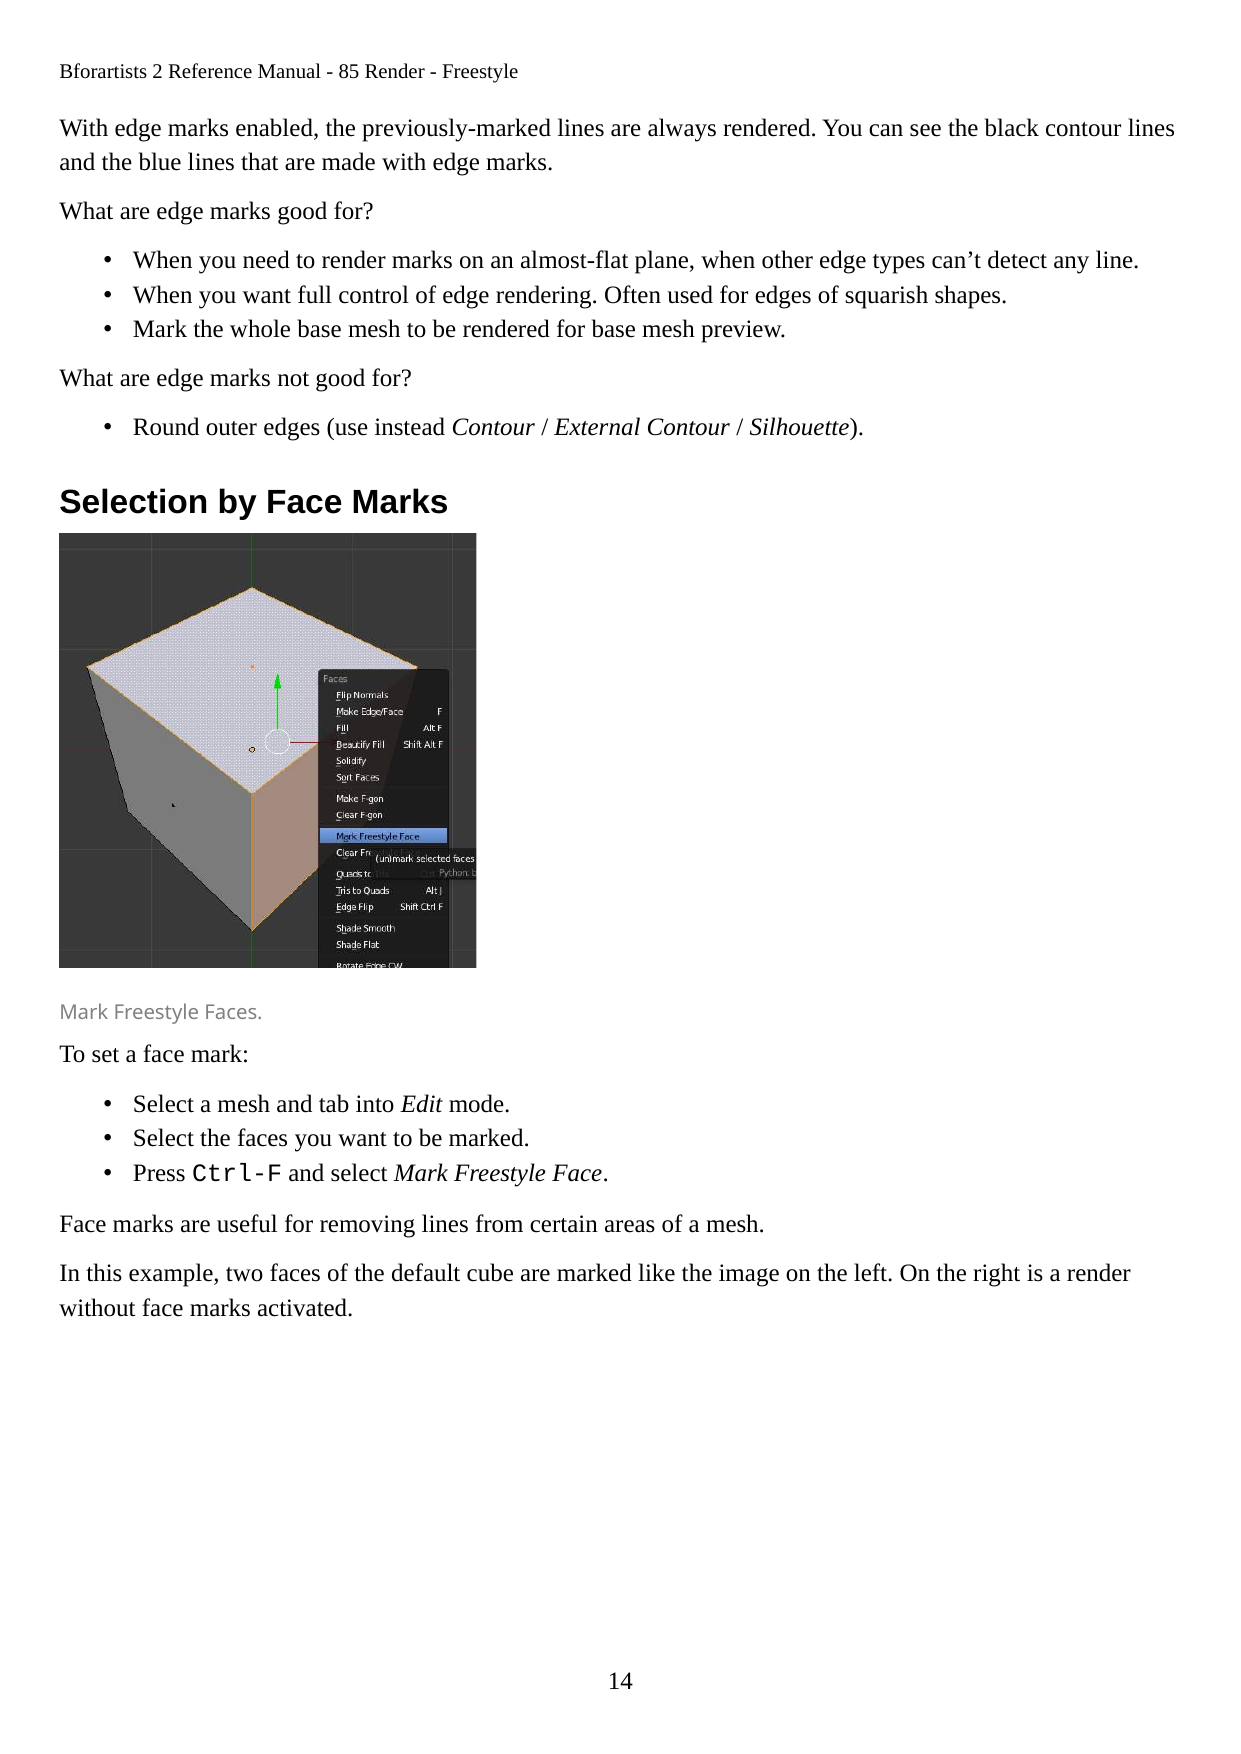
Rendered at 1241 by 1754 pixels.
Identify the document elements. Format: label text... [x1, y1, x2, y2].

text To set a face mark: [59, 1039, 1181, 1068]
list Select a mesh and tab into Edit mode. [103, 1089, 1181, 1117]
list When you need to render marks on an almost-flat plane, when other edge types can’t detect any line. [103, 245, 1181, 274]
text What are edge marks good for? [59, 196, 1181, 225]
text What are edge marks not good for? [59, 363, 1181, 392]
text Face marks are useful for removing lines from certain areas of a mesh. [59, 1209, 1181, 1238]
list Press Ctrl-F and select Mark Freestyle Face. [103, 1158, 1181, 1188]
text Mark Freestyle Faces. [59, 994, 1181, 1025]
list Round outer edges (use instead Contour / External Contour / Silhouette). [103, 412, 1181, 441]
text In this example, two faces of the default cube are marked like the image on the left. On the right is a render without face marks activated. [59, 1258, 1181, 1321]
list Select the faces you want to be marked. [103, 1123, 1181, 1152]
subtitle Selection by Face Marks [59, 482, 1181, 521]
text With edge marks enabled, the previously-marked lines are always rendered. You can see the black contour lines and the blue lines that are made with edge marks. [59, 113, 1181, 176]
list When you want full control of edge rendering. Often used for edges of squarish shapes. [103, 280, 1181, 308]
picture [59, 533, 477, 968]
list Mark the whole base mesh to be rendered for base mesh preview. [103, 314, 1181, 343]
